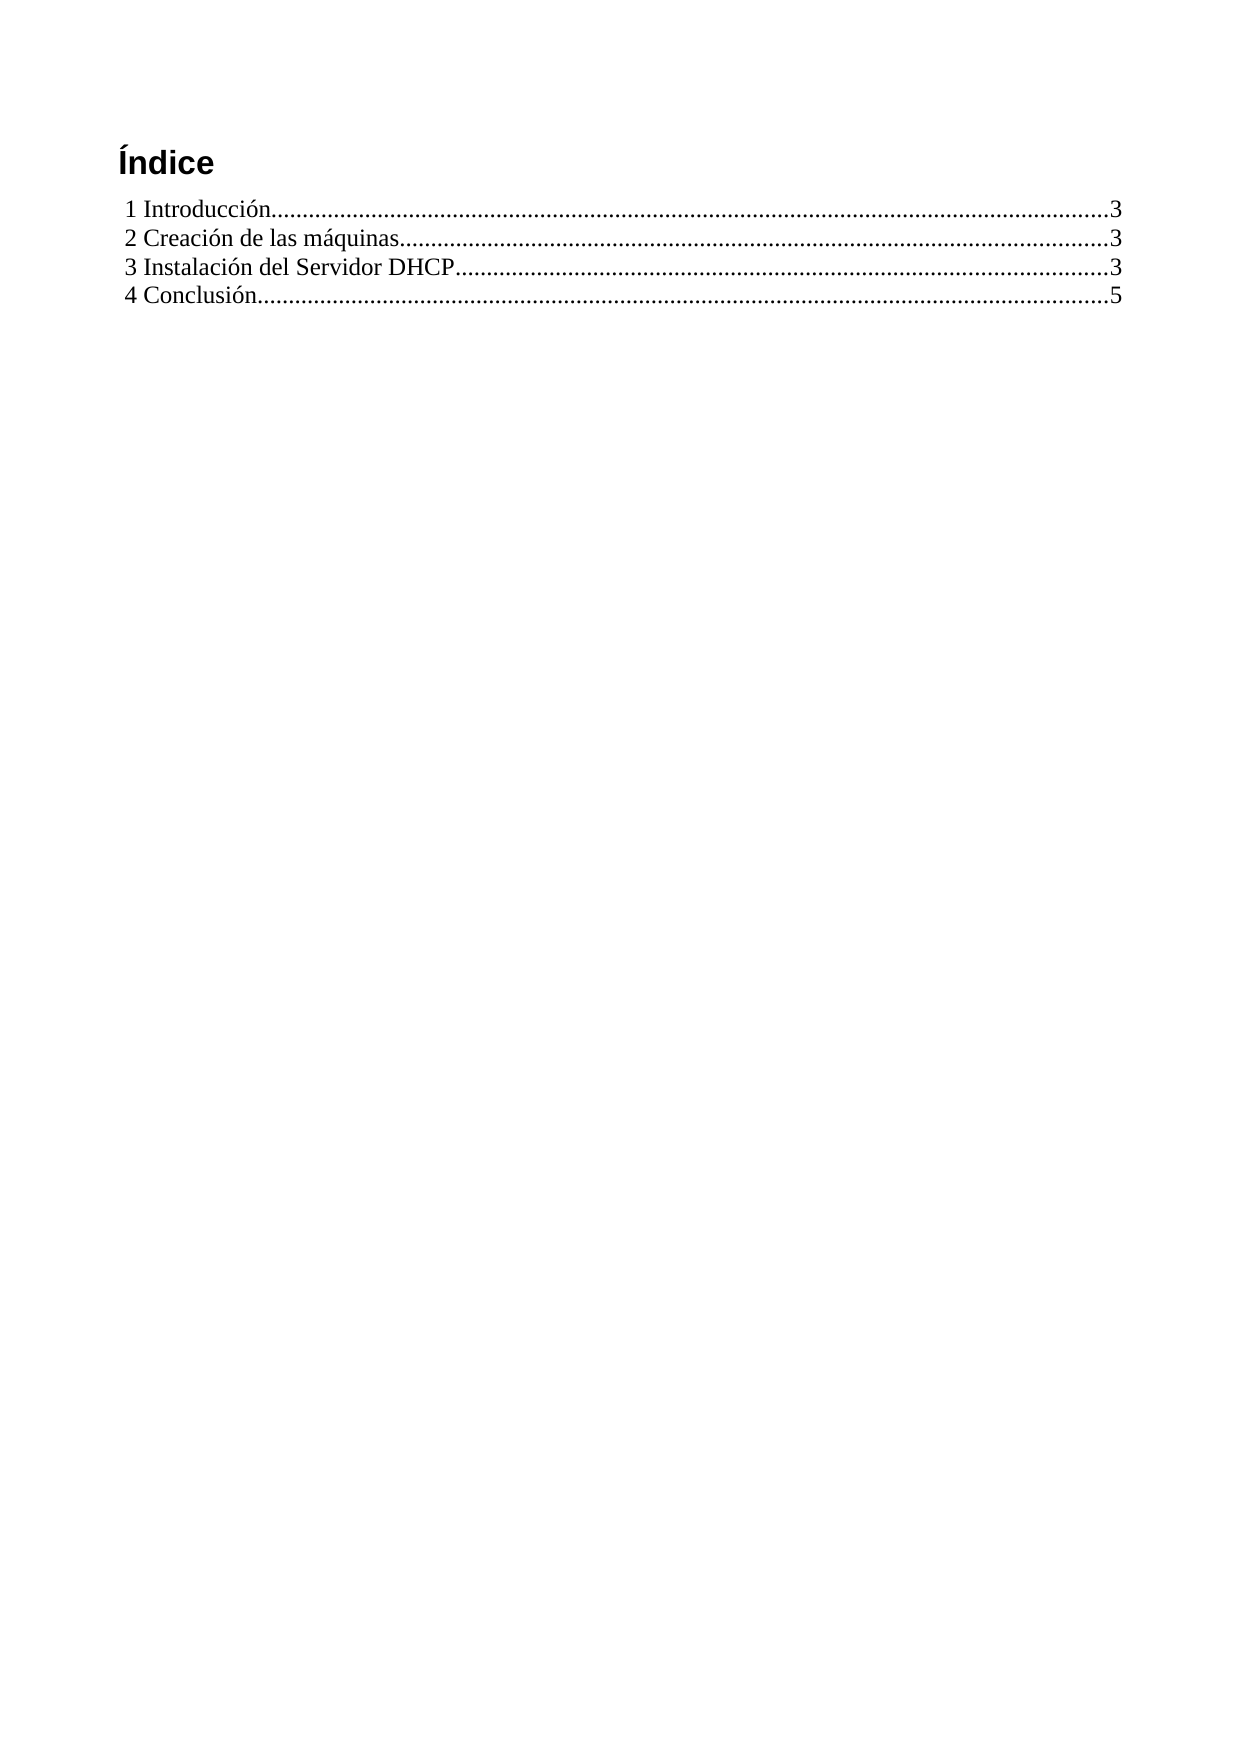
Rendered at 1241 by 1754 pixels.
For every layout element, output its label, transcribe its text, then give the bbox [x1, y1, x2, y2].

text 4 Conclusión 5 [118, 280, 1122, 309]
text 3 Instalación del Servidor DHCP 3 [118, 252, 1122, 280]
text 2 Creación de las máquinas 3 [118, 223, 1122, 252]
text 1 Introducción 3 [118, 194, 1122, 223]
subtitle Índice [118, 143, 1122, 182]
